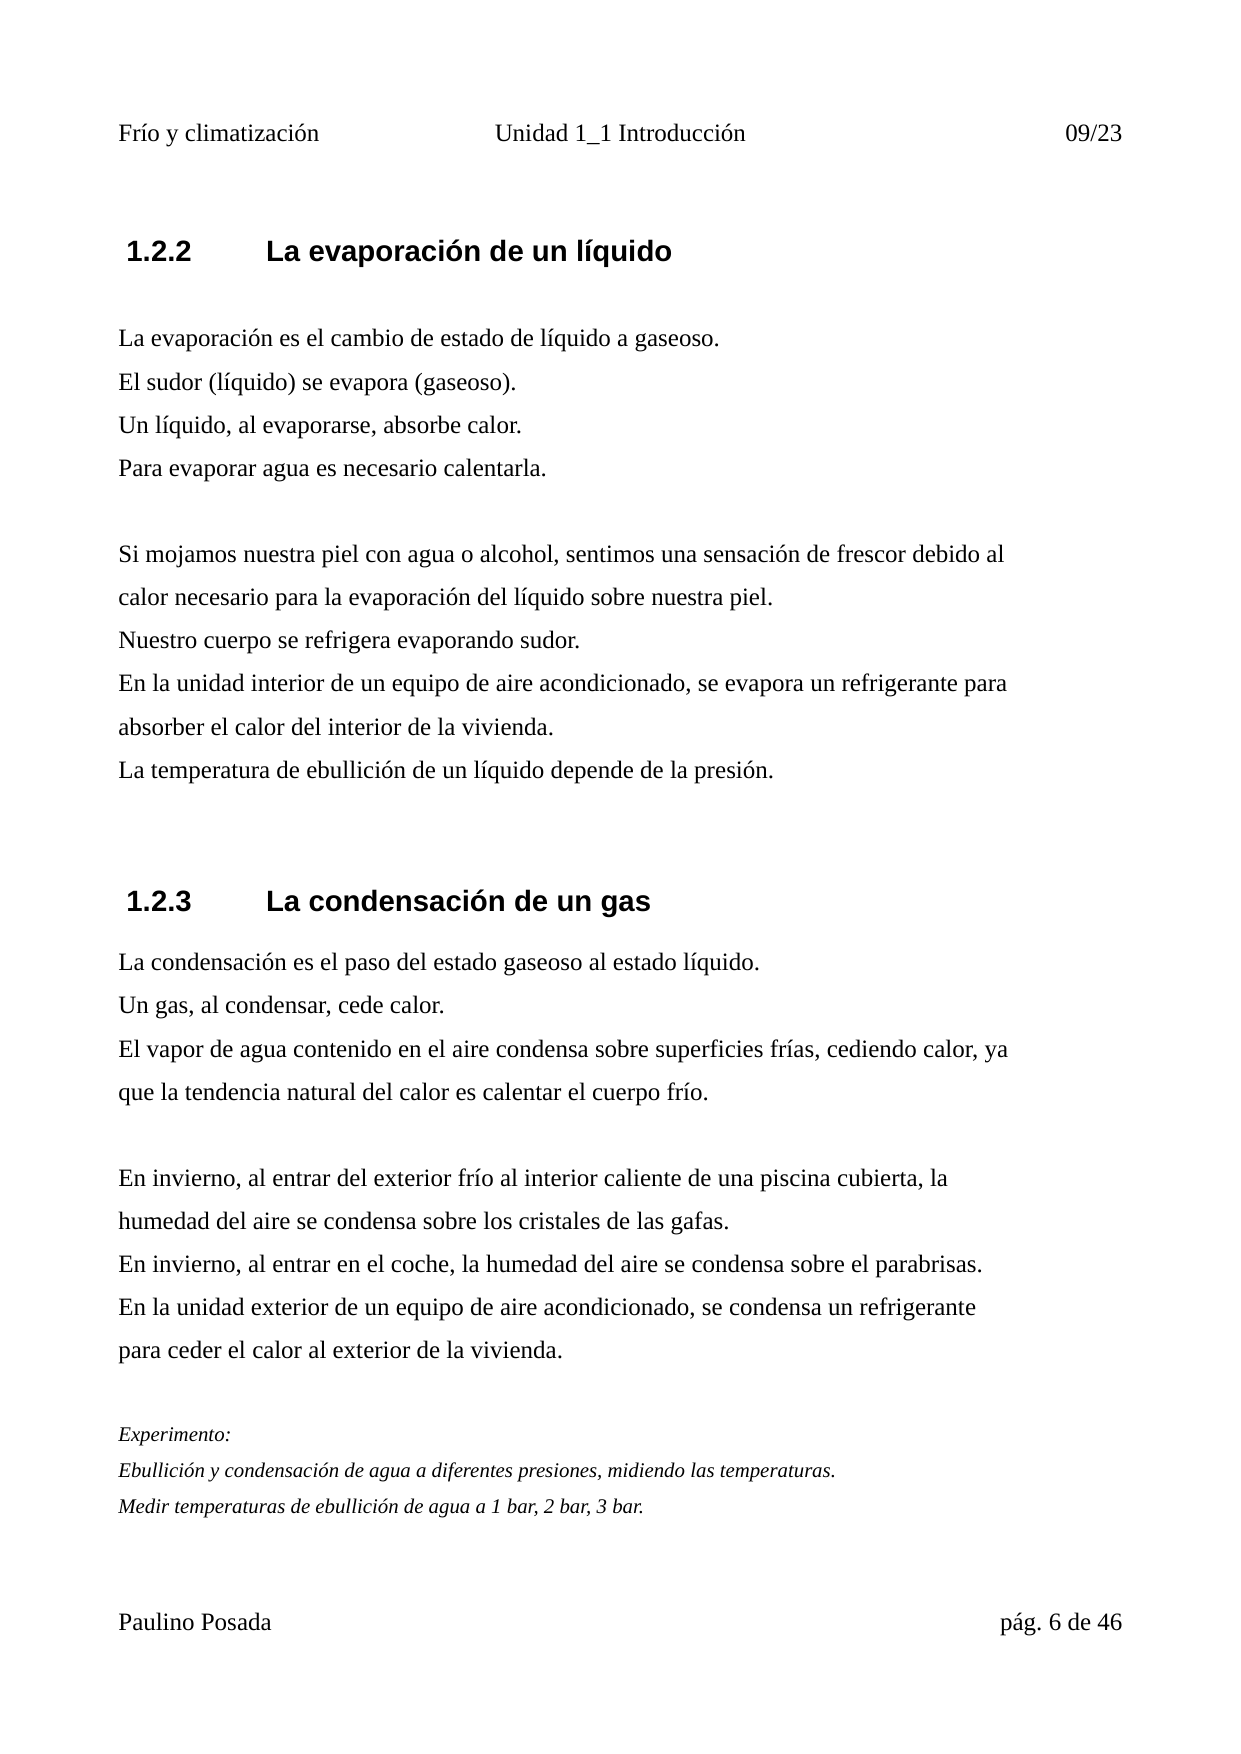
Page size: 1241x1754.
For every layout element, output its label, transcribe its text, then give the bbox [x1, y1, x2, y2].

text humedad del aire se condensa sobre los cristales de las gafas. [118, 1206, 1122, 1235]
text Para evaporar agua es necesario calentarla. [118, 453, 1122, 482]
subtitle La evaporación de un líquido [118, 234, 1122, 268]
text En la unidad exterior de un equipo de aire acondicionado, se condensa un refrigerante [118, 1292, 1122, 1321]
text La evaporación es el cambio de estado de líquido a gaseoso. [118, 323, 1122, 352]
text que la tendencia natural del calor es calentar el cuerpo frío. [118, 1077, 1122, 1106]
text absorber el calor del interior de la vivienda. [118, 712, 1122, 740]
text El vapor de agua contenido en el aire condensa sobre superficies frías, cediendo calor, ya [118, 1034, 1122, 1062]
text calor necesario para la evaporación del líquido sobre nuestra piel. [118, 582, 1122, 611]
text La condensación es el paso del estado gaseoso al estado líquido. [118, 947, 1122, 976]
text En invierno, al entrar del exterior frío al interior caliente de una piscina cubierta, la [118, 1163, 1122, 1192]
text Nuestro cuerpo se refrigera evaporando sudor. [118, 625, 1122, 654]
text para ceder el calor al exterior de la vivienda. [118, 1336, 1122, 1364]
text Un líquido, al evaporarse, absorbe calor. [118, 410, 1122, 438]
text Si mojamos nuestra piel con agua o alcohol, sentimos una sensación de frescor debido al [118, 539, 1122, 568]
text Medir temperaturas de ebullición de agua a 1 bar, 2 bar, 3 bar. [118, 1494, 1122, 1518]
text Experimento: [118, 1422, 1122, 1446]
subtitle La condensación de un gas [118, 884, 1122, 918]
text En la unidad interior de un equipo de aire acondicionado, se evapora un refrigerante para [118, 668, 1122, 697]
text La temperatura de ebullición de un líquido depende de la presión. [118, 755, 1122, 783]
text En invierno, al entrar en el coche, la humedad del aire se condensa sobre el parabrisas. [118, 1249, 1122, 1278]
text Ebullición y condensación de agua a diferentes presiones, midiendo las temperaturas. [118, 1458, 1122, 1482]
text Un gas, al condensar, cede calor. [118, 991, 1122, 1019]
text El sudor (líquido) se evapora (gaseoso). [118, 367, 1122, 395]
